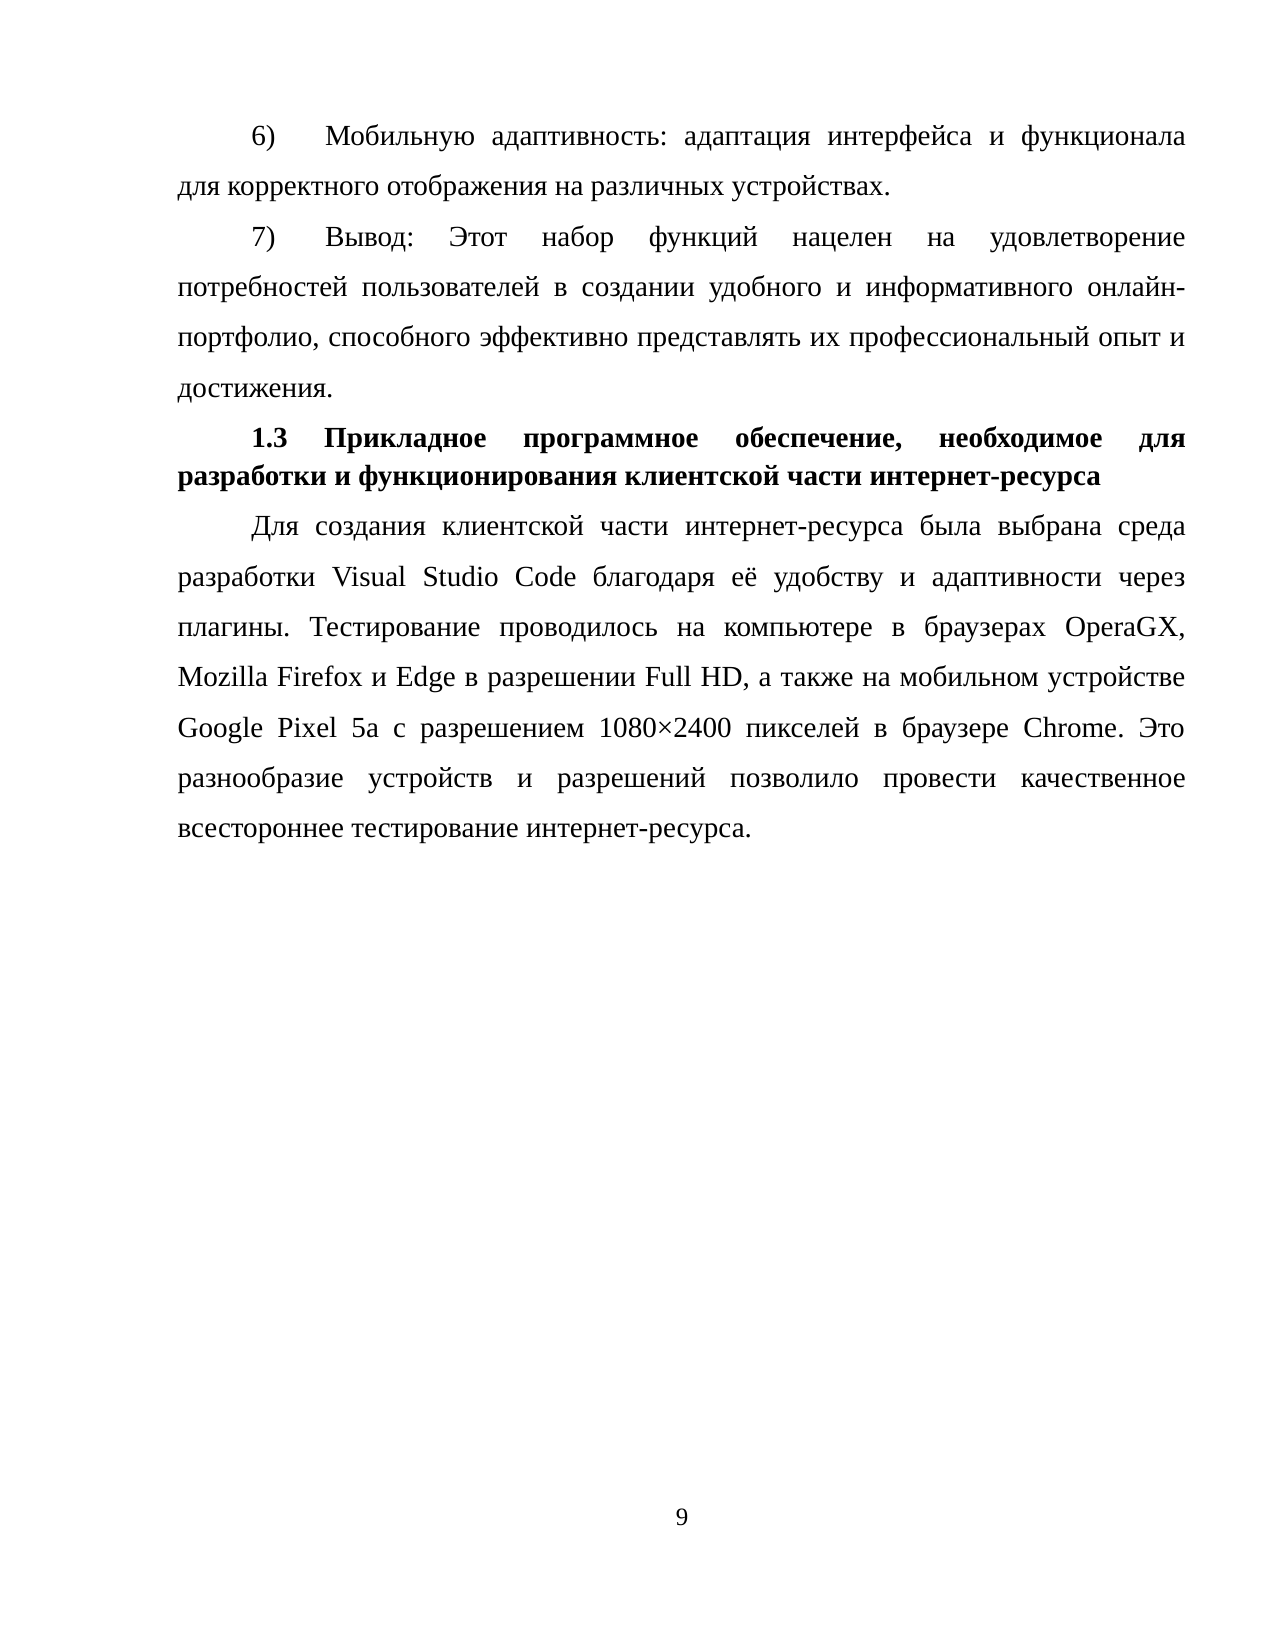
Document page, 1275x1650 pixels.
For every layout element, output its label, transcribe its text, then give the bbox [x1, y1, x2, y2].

list Мобильную адаптивность: адаптация интерфейса и функционала для корректного отображения на различных устройствах. [177, 118, 1186, 202]
list Вывод: Этот набор функций нацелен на удовлетворение потребностей пользователей в создании удобного и информативного онлайн-портфолио, способного эффективно представлять их профессиональный опыт и достижения. [177, 219, 1186, 403]
text Для создания клиентской части интернет-ресурса была выбрана среда разработки Visual Studio Code благодаря её удобству и адаптивности через плагины. Тестирование проводилось на компьютере в браузерах OperaGX, Mozilla Firefox и Edge в разрешении Full HD, а также на мобильном устройстве Google Pixel 5a с разрешением 1080×2400 пикселей в браузере Chrome. Это разнообразие устройств и разрешений позволило провести качественное всестороннее тестирование интернет-ресурса. [177, 508, 1186, 844]
title 1.3 Прикладное программное обеспечение, необходимое для разработки и функционирования клиентской части интернет-ресурса [177, 420, 1186, 492]
